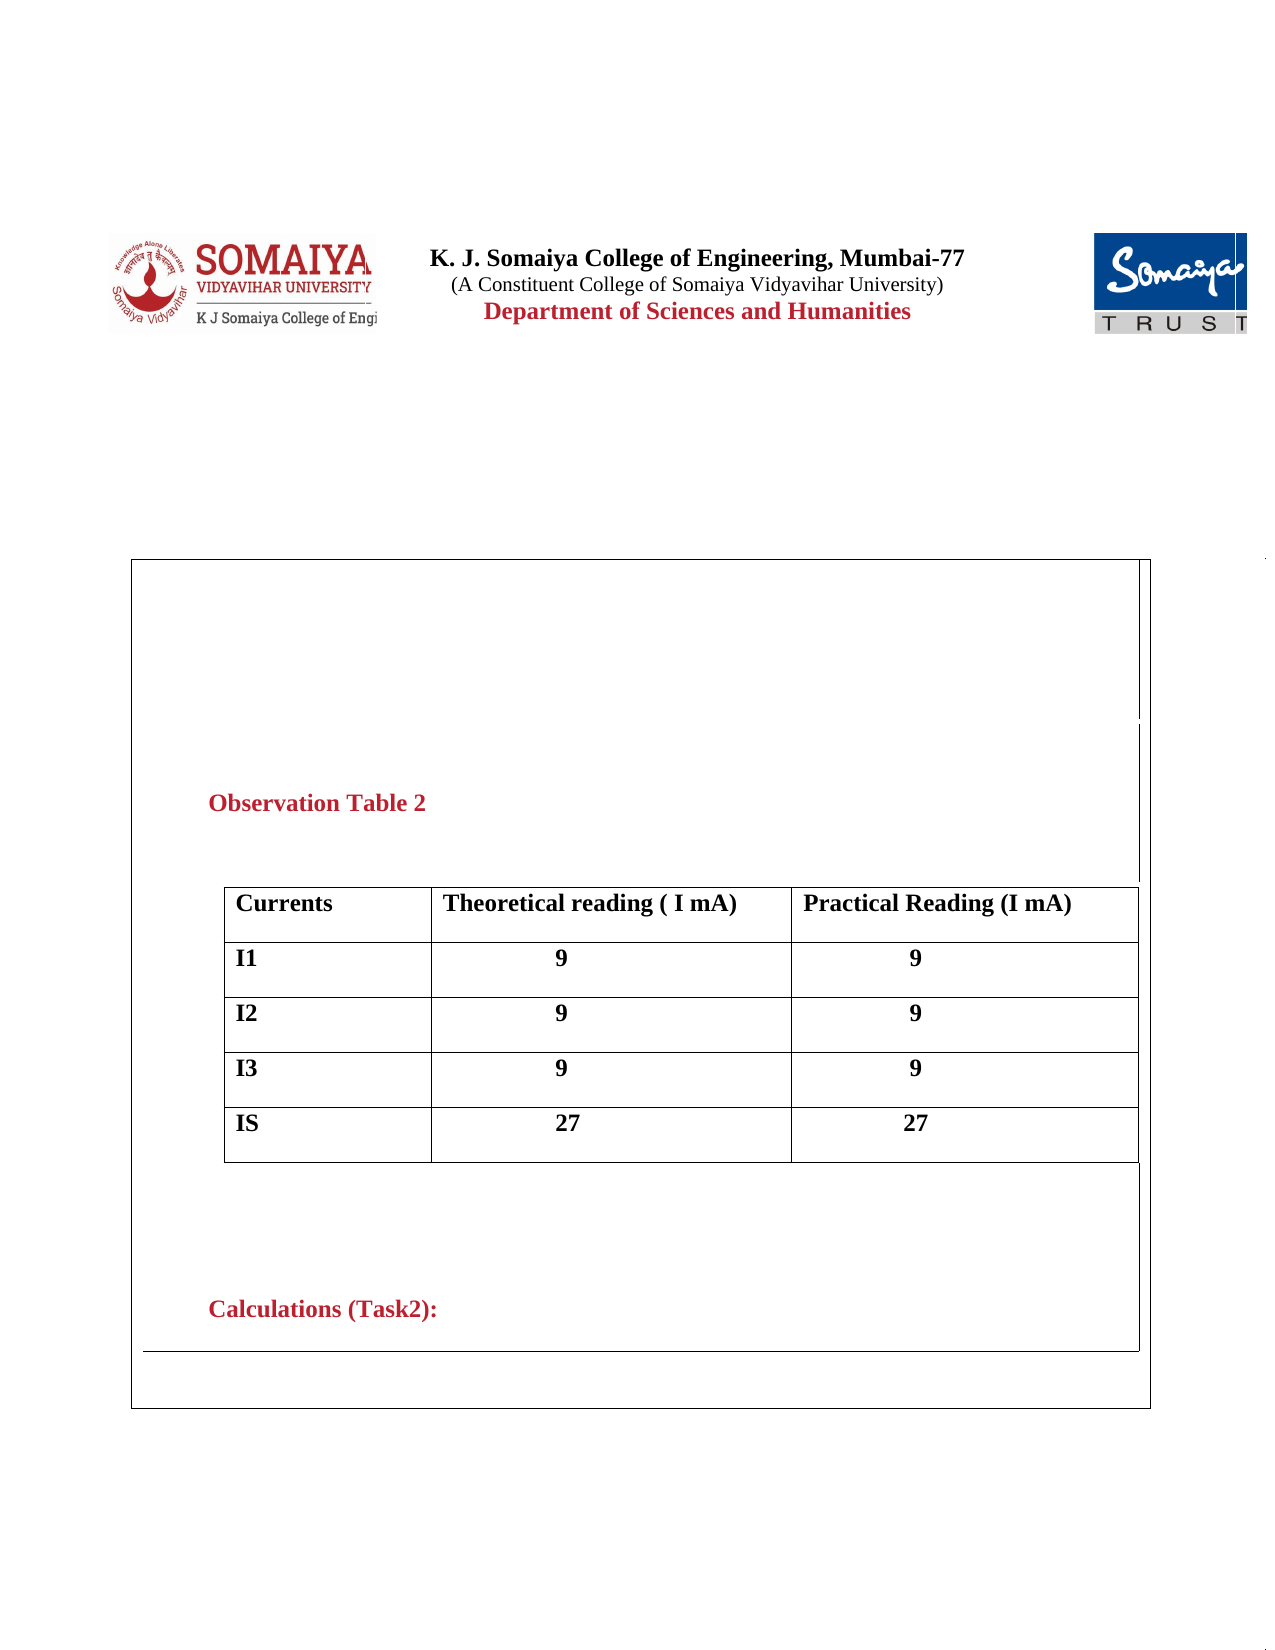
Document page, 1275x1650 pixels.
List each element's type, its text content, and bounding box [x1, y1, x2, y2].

table_cell I1 [225, 943, 431, 997]
table_cell 9 [792, 998, 1138, 1052]
table_cell 9 [792, 943, 1138, 997]
table_cell 9 [432, 1053, 791, 1107]
table_cell 27 [792, 1108, 1138, 1162]
table_cell 9 [432, 998, 791, 1052]
table_cell I3 [225, 1053, 431, 1107]
table_cell 9 [432, 943, 791, 997]
table_header Theoretical reading ( I mA) [432, 888, 791, 942]
table_cell 27 [432, 1108, 791, 1162]
table_cell Observation Table 1 ( Task 1) Calulations (Task1): Calclaute Va and Vb using the formula given below: =(5.5*9)/6.5=7.6 V =(3.3*9)/6.5=4.5 V =9/6.5=1.38 A Observation Table 2 Calculations (Task2): Calculate I1, I2, I3 and IS using the formula given below: Observation (Task 3): Case 1 : LED just turn’s ON Case 2 : LED turn’s ON ( glows brightly) Observations (Task4): Case 1 : Supply Voltage Levels recording Case Case 2: Status of voltages in the circuit Screenshot of Output: [132, 560, 1150, 1408]
table_cell 9 [792, 1053, 1138, 1107]
table_header Practical Reading (I mA) [792, 888, 1138, 942]
table_cell I2 [225, 998, 431, 1052]
table_cell Observation Table 1 ( Task 1) Calulations (Task1): Calclaute Va and Vb using the formula given below: =(5.5*9)/6.5=7.6 V =(3.3*9)/6.5=4.5 V =9/6.5=1.38 A Observation Table 2 Calculations (Task2): Calculate I1, I2, I3 and IS using the formula given below: Observation (Task 3): Case 1 : LED just turn’s ON Case 2 : LED turn’s ON ( glows brightly) Observations (Task4): Case 1 : Supply Voltage Levels recording Case Case 2: Status of voltages in the circuit Screenshot of Output: [219, 561, 1138, 718]
table_header Currents [225, 888, 431, 942]
table_cell IS [225, 1108, 431, 1162]
